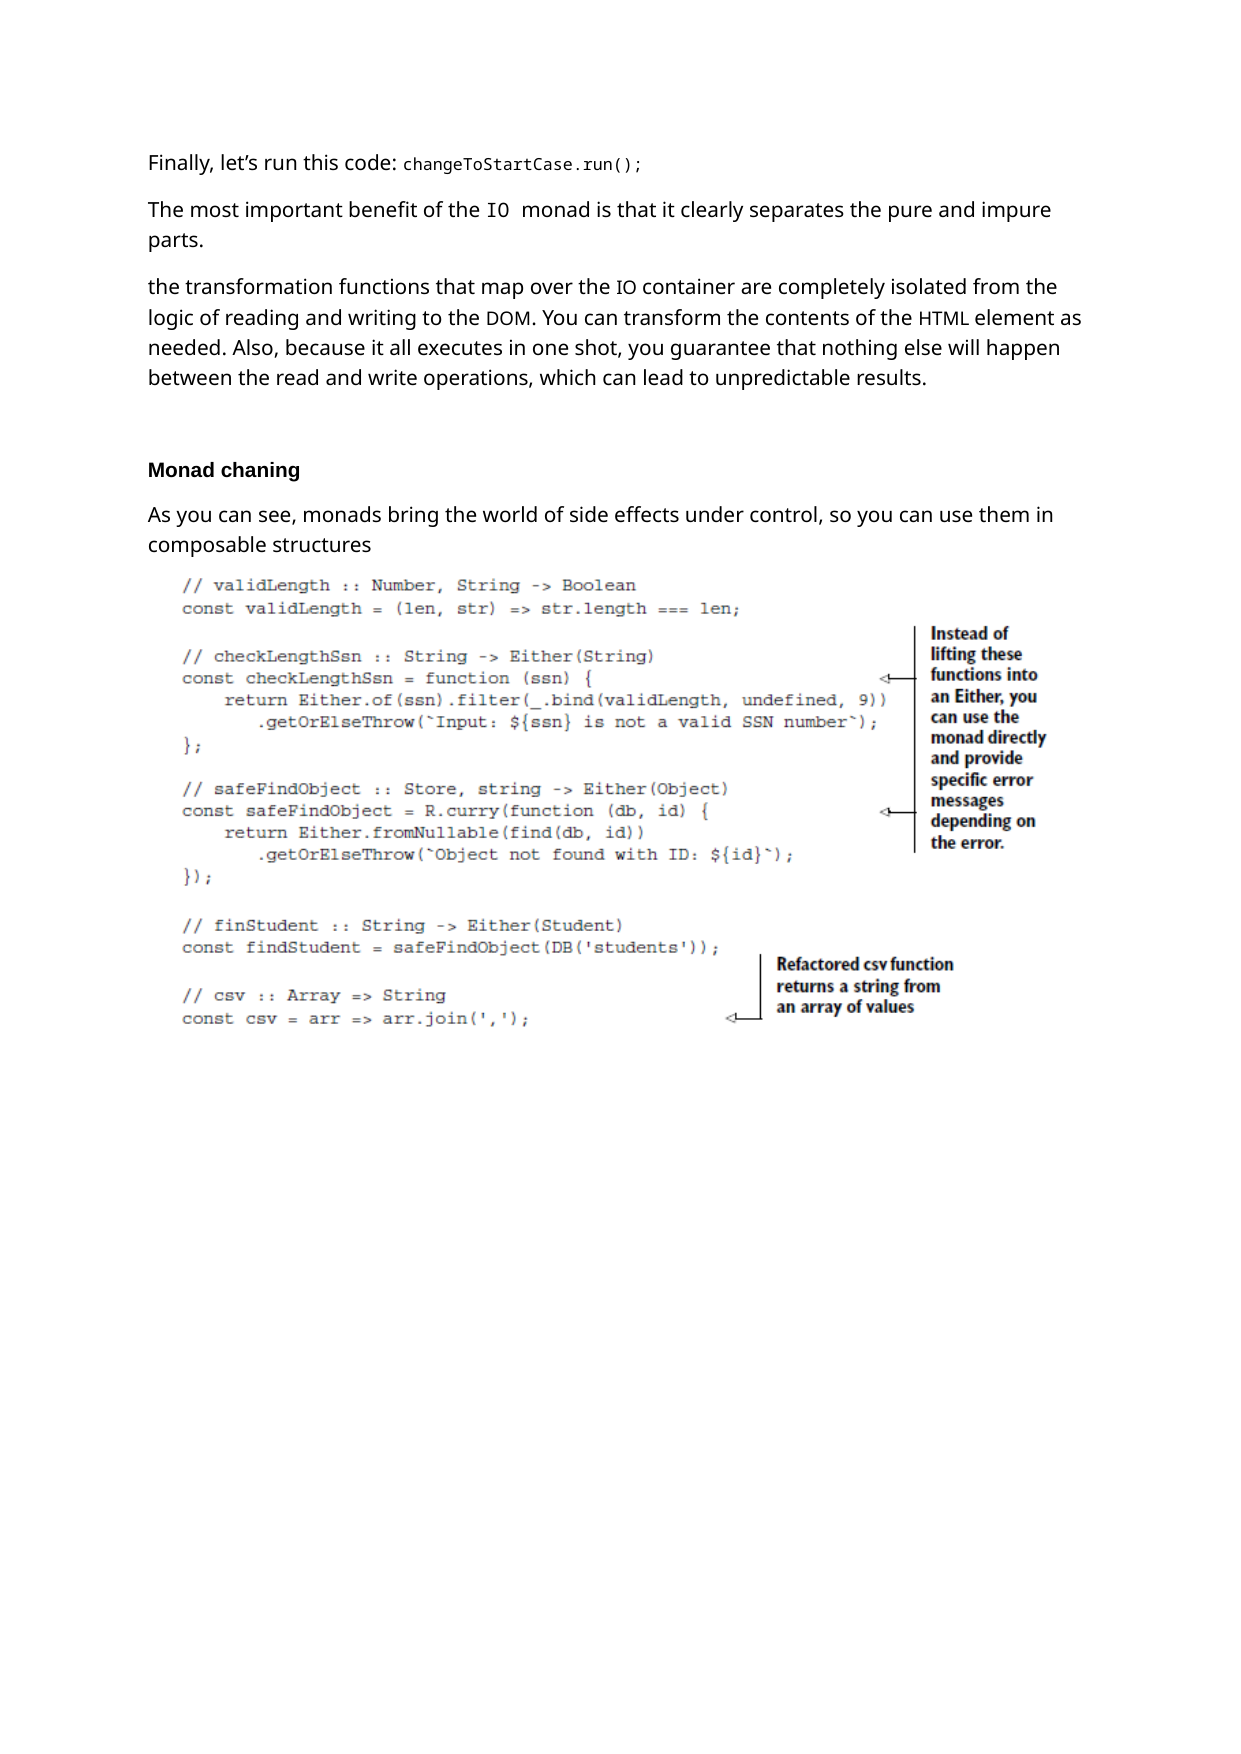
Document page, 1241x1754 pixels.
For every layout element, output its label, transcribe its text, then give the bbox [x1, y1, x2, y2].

text the transformation functions that map over the IO container are completely isolated from the logic of reading and writing to the DOM. You can transform the contents of the HTML element as needed. Also, because it all executes in one shot, you guarantee that nothing else will happen between the read and write operations, which can lead to unpredictable results. [148, 272, 1093, 392]
text The most important benefit of the IO monad is that it clearly separates the pure and impure parts. [148, 195, 1093, 253]
text Monad chaning [148, 458, 1093, 482]
text As you can see, monads bring the world of side effects under control, so you can use them in composable structures [148, 500, 1093, 559]
text Finally, let’s run this code: changeToStartCase.run(); [148, 148, 1093, 176]
